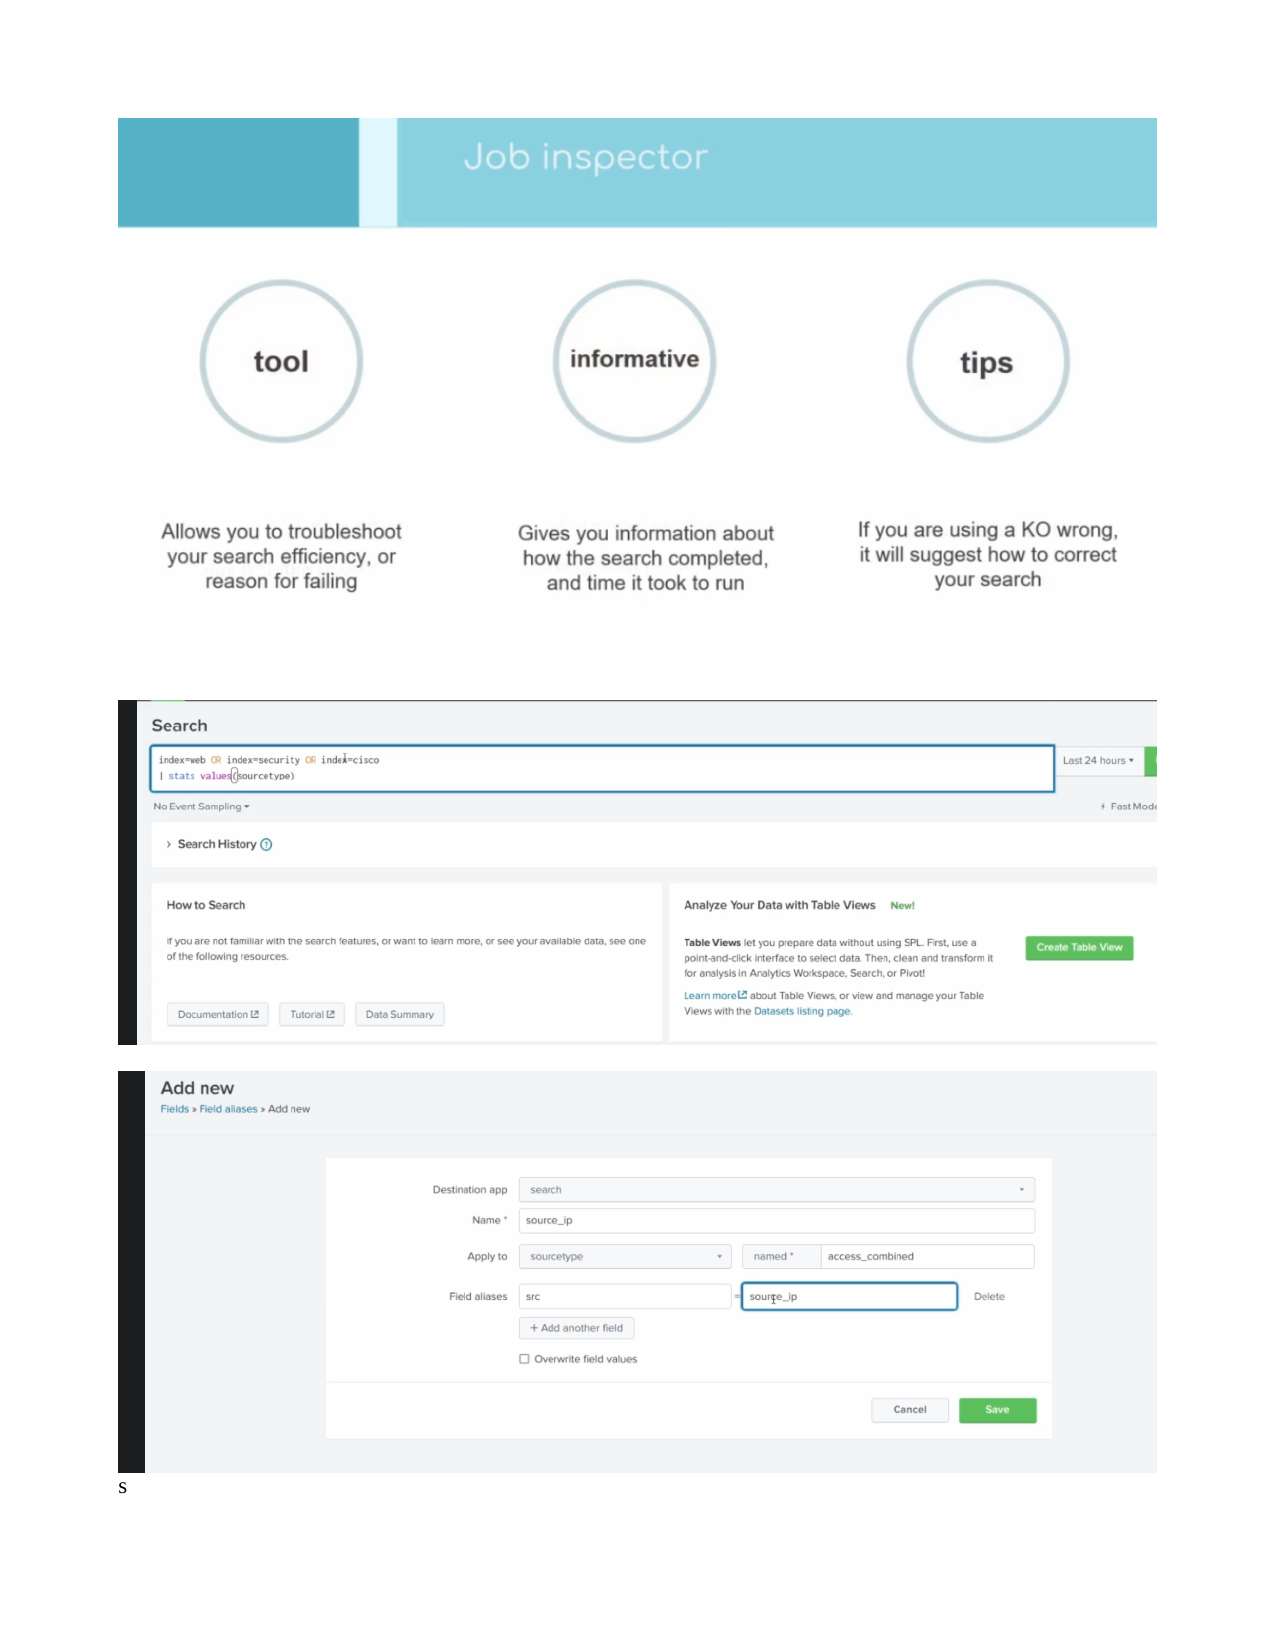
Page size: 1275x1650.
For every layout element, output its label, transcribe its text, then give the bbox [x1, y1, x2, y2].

picture [118, 700, 1157, 1045]
picture [118, 118, 1157, 648]
picture [118, 1071, 1157, 1473]
text s [118, 1473, 1157, 1499]
